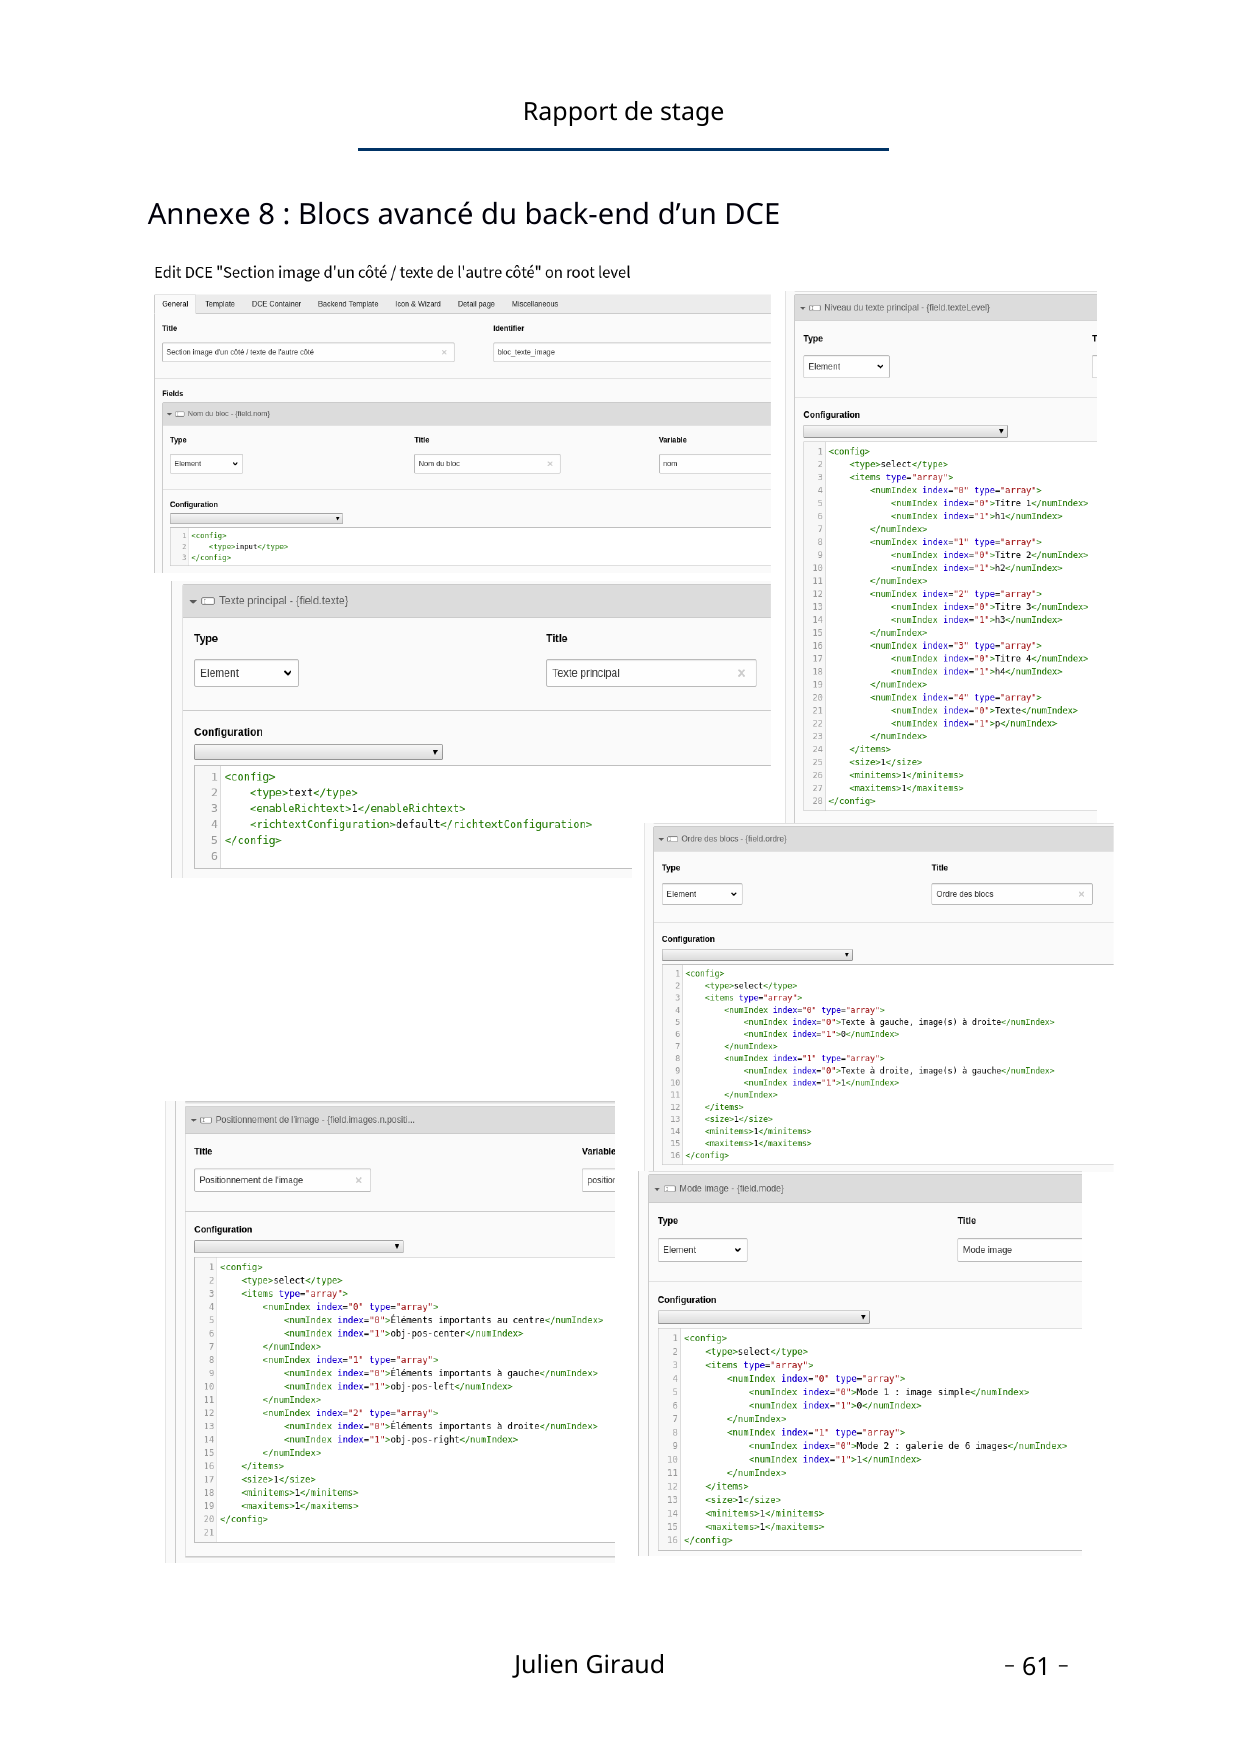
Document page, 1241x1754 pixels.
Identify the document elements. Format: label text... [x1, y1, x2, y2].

text Annexe 8 : Blocs avancé du back-end d’un DCE [148, 193, 1093, 233]
